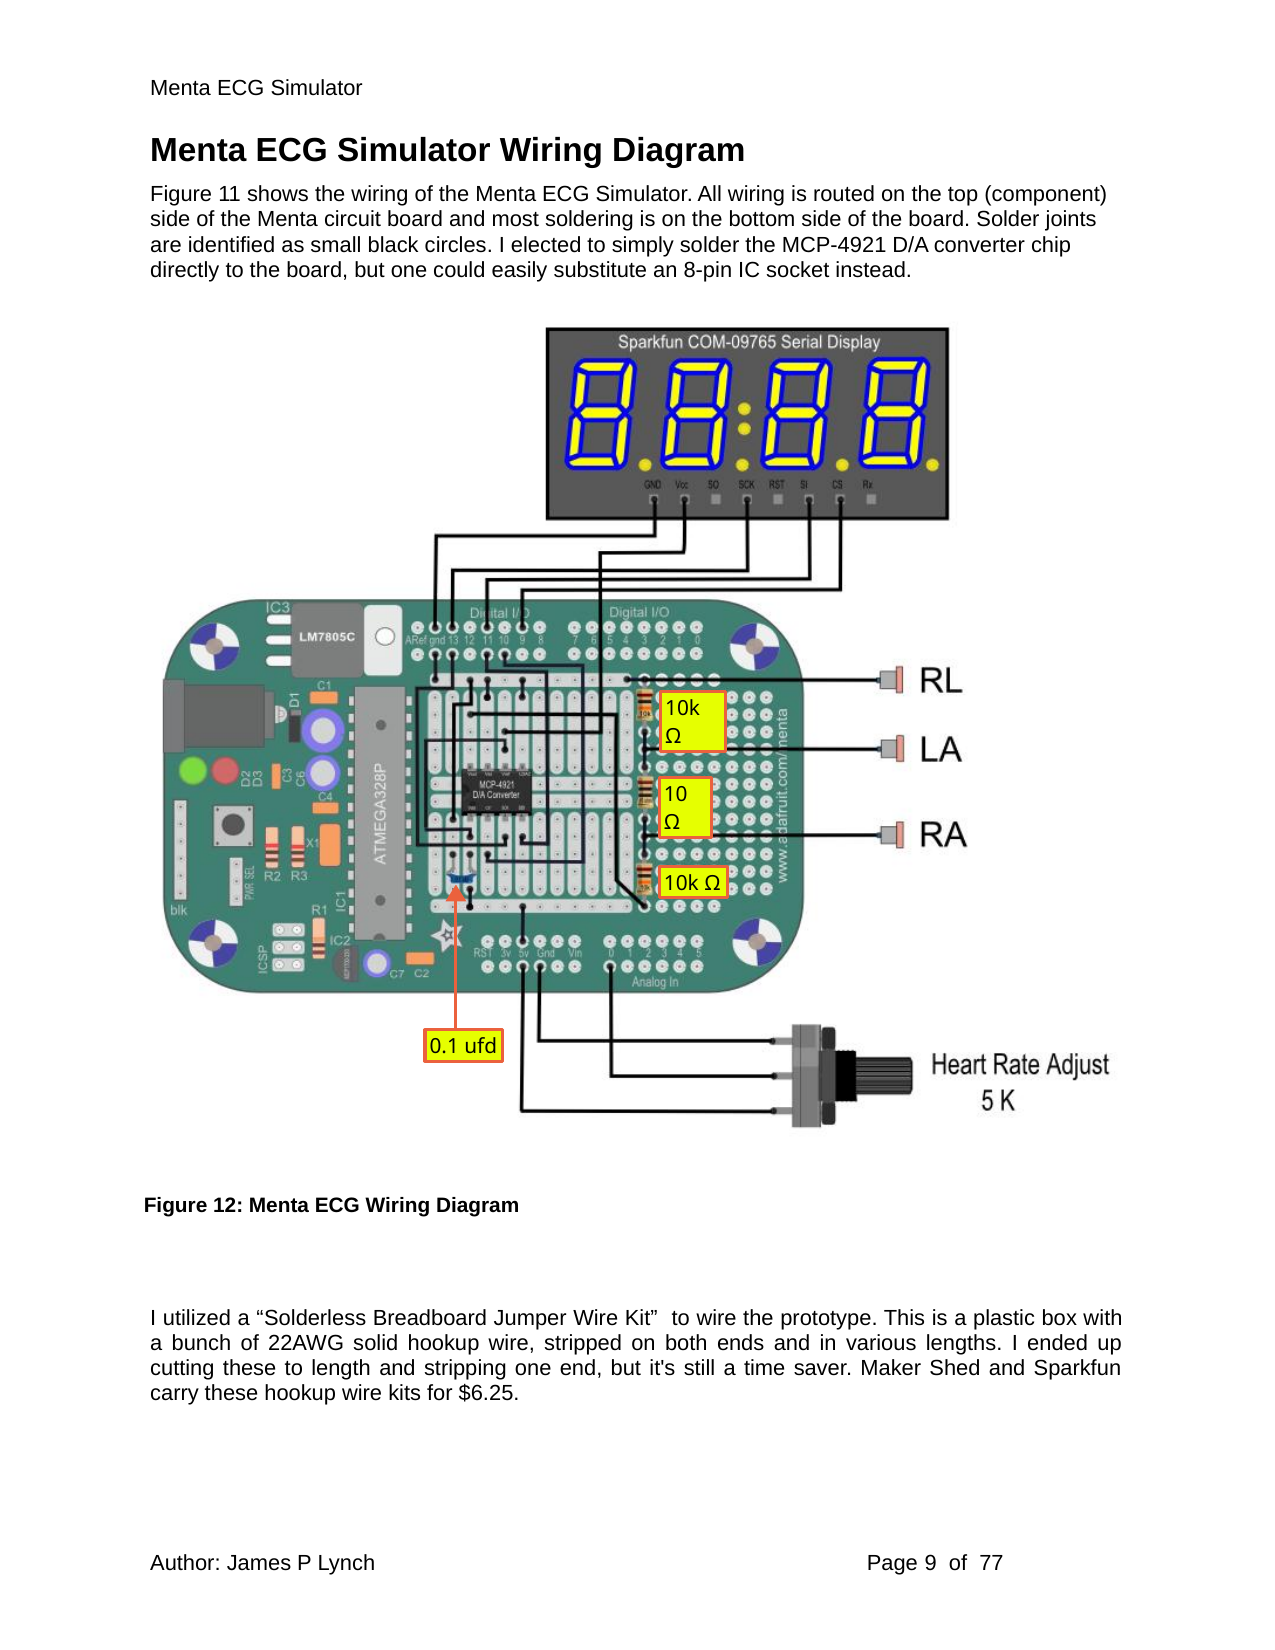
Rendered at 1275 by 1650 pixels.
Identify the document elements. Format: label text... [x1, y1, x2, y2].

picture [143, 303, 1128, 1147]
text Figure 12: Menta ECG Wiring Diagram [143, 1193, 1128, 1217]
subtitle Menta ECG Simulator Wiring Diagram [150, 130, 1124, 169]
text Figure 11 shows the wiring of the Menta ECG Simulator. All wiring is routed on the top (component) side of the Menta circuit board and most soldering is on the bottom side of the board. Solder joints are identified as small black circles. I elected to simply solder the MCP-4921 D/A converter chip directly to the board, but one could easily substitute an 8-pin IC socket instead. [150, 181, 1124, 282]
text I utilized a “Solderless Breadboard Jumper Wire Kit” to wire the prototype. This is a plastic box with a bunch of 22AWG solid hookup wire, stripped on both ends and in various lengths. I ended up cutting these to length and stripping one end, but it's still a time saver. Maker Shed and Sparkfun carry these hookup wire kits for $6.25. [150, 1304, 1124, 1405]
